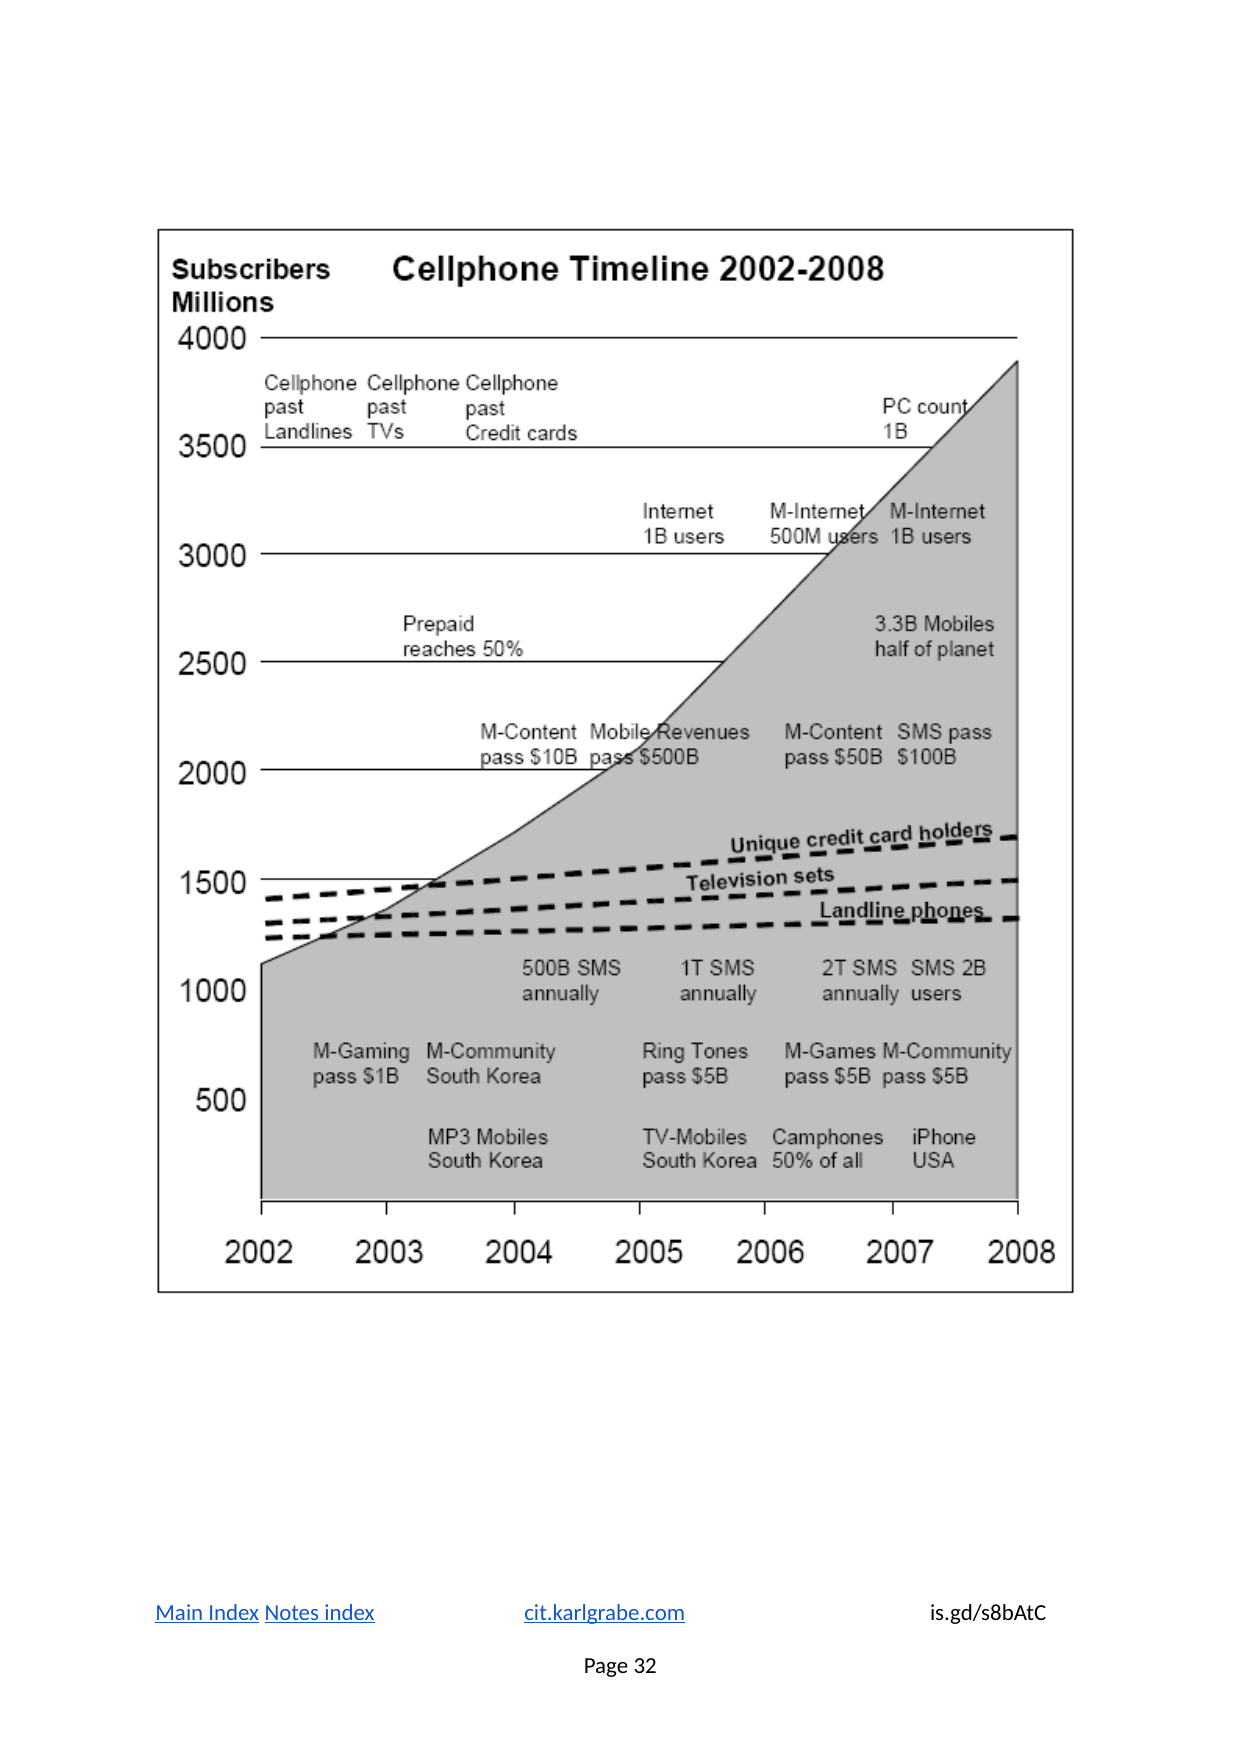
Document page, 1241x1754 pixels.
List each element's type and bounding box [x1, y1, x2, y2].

picture [150, 223, 1080, 1301]
